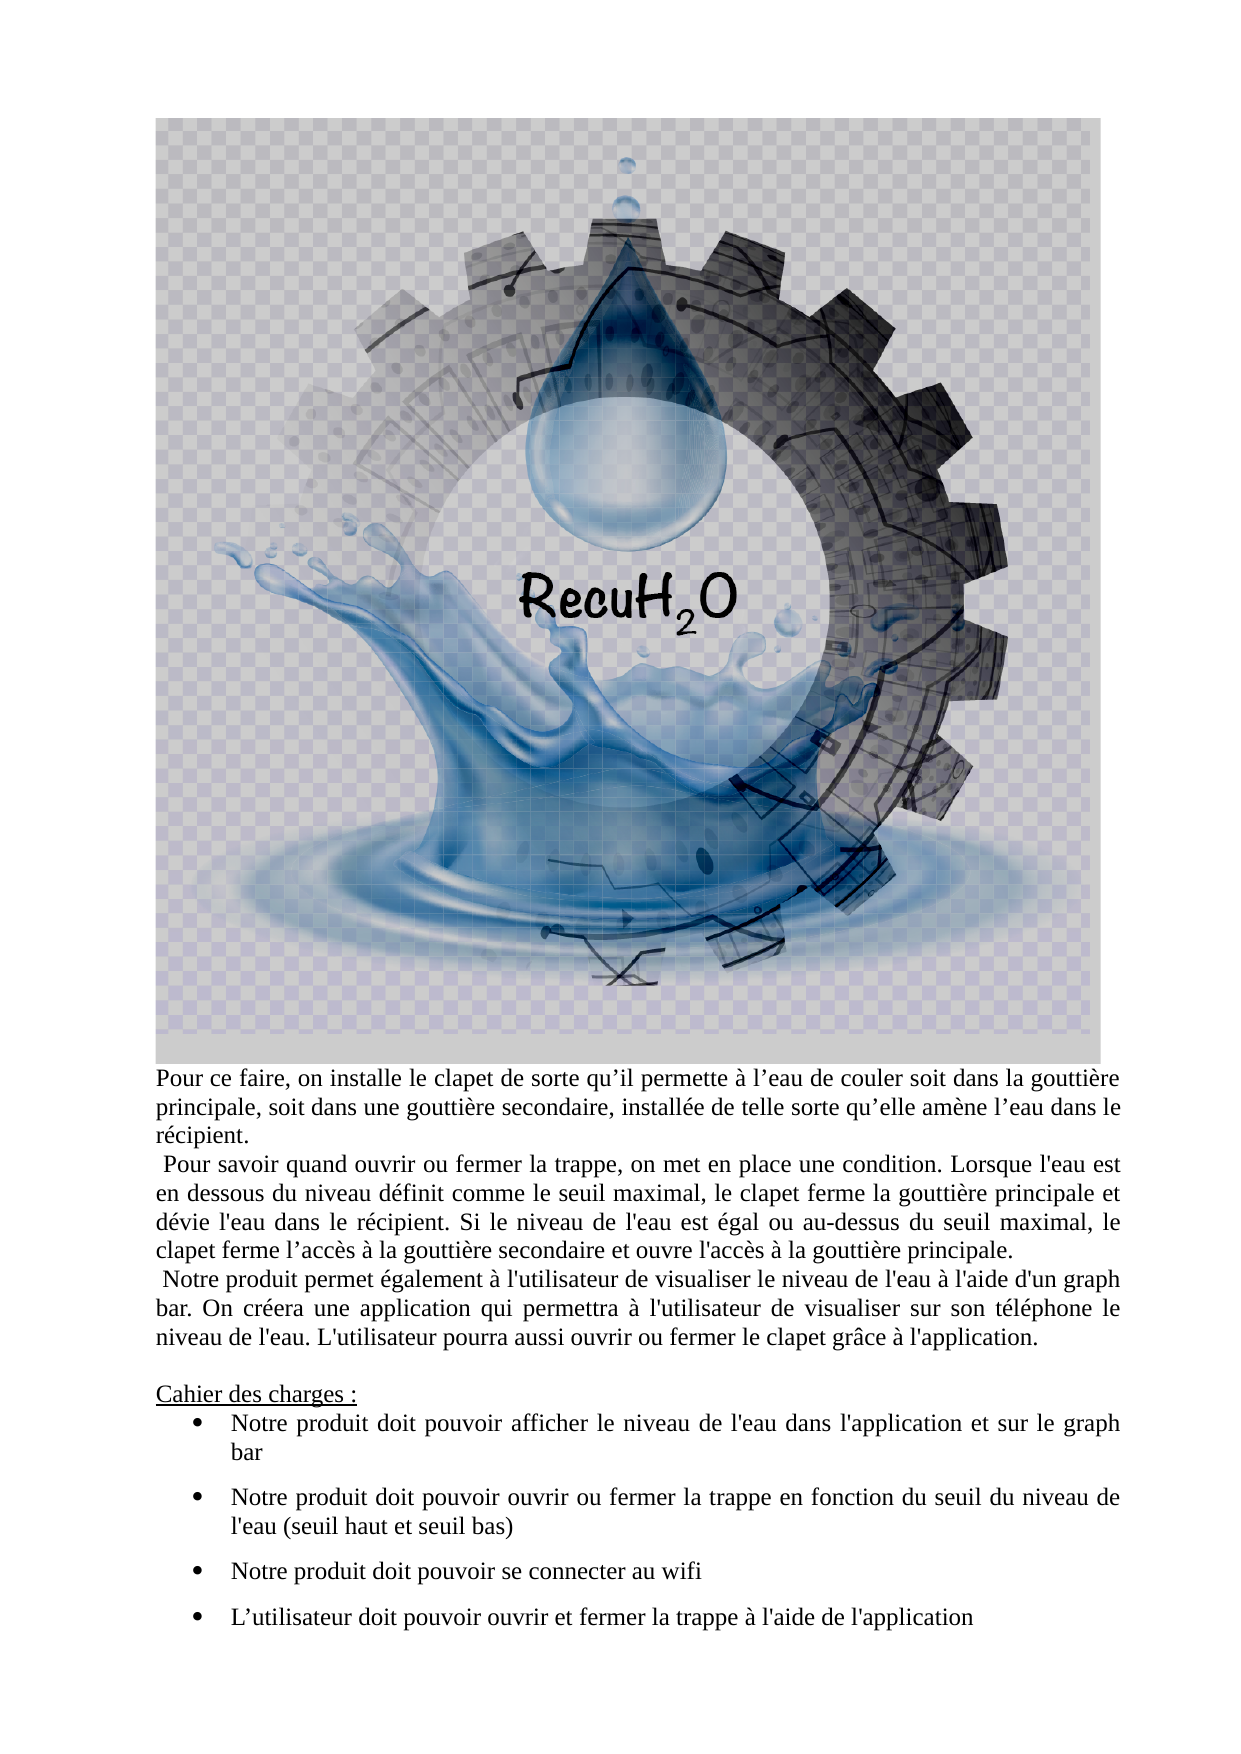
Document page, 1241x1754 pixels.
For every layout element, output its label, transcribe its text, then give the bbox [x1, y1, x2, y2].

list Notre produit doit pouvoir ouvrir ou fermer la trappe en fonction du seuil du niveau de l'eau (seuil haut et seuil bas) [193, 1482, 1122, 1540]
text Pour savoir quand ouvrir ou fermer la trappe, on met en place une condition. Lorsque l'eau est en dessous du niveau définit comme le seuil maximal, le clapet ferme la gouttière principale et dévie l'eau dans le récipient. Si le niveau de l'eau est égal ou au-dessus du seuil maximal, le clapet ferme l’accès à la gouttière secondaire et ouvre l'accès à la gouttière principale. [156, 1149, 1122, 1264]
text Notre produit permet également à l'utilisateur de visualiser le niveau de l'eau à l'aide d'un graph bar. On créera une application qui permettra à l'utilisateur de visualiser sur son téléphone le niveau de l'eau. L'utilisateur pourra aussi ouvrir ou fermer le clapet grâce à l'application. [156, 1264, 1122, 1351]
text Pour ce faire, on installe le clapet de sorte qu’il permette à l’eau de couler soit dans la gouttière principale, soit dans une gouttière secondaire, installée de telle sorte qu’elle amène l’eau dans le récipient. [156, 1063, 1122, 1149]
list Notre produit doit pouvoir afficher le niveau de l'eau dans l'application et sur le graph bar [193, 1408, 1122, 1466]
list L’utilisateur doit pouvoir ouvrir et fermer la trappe à l'aide de l'application [193, 1602, 1122, 1631]
text Cahier des charges : [156, 1379, 1122, 1408]
list Notre produit doit pouvoir se connecter au wifi [193, 1556, 1122, 1585]
